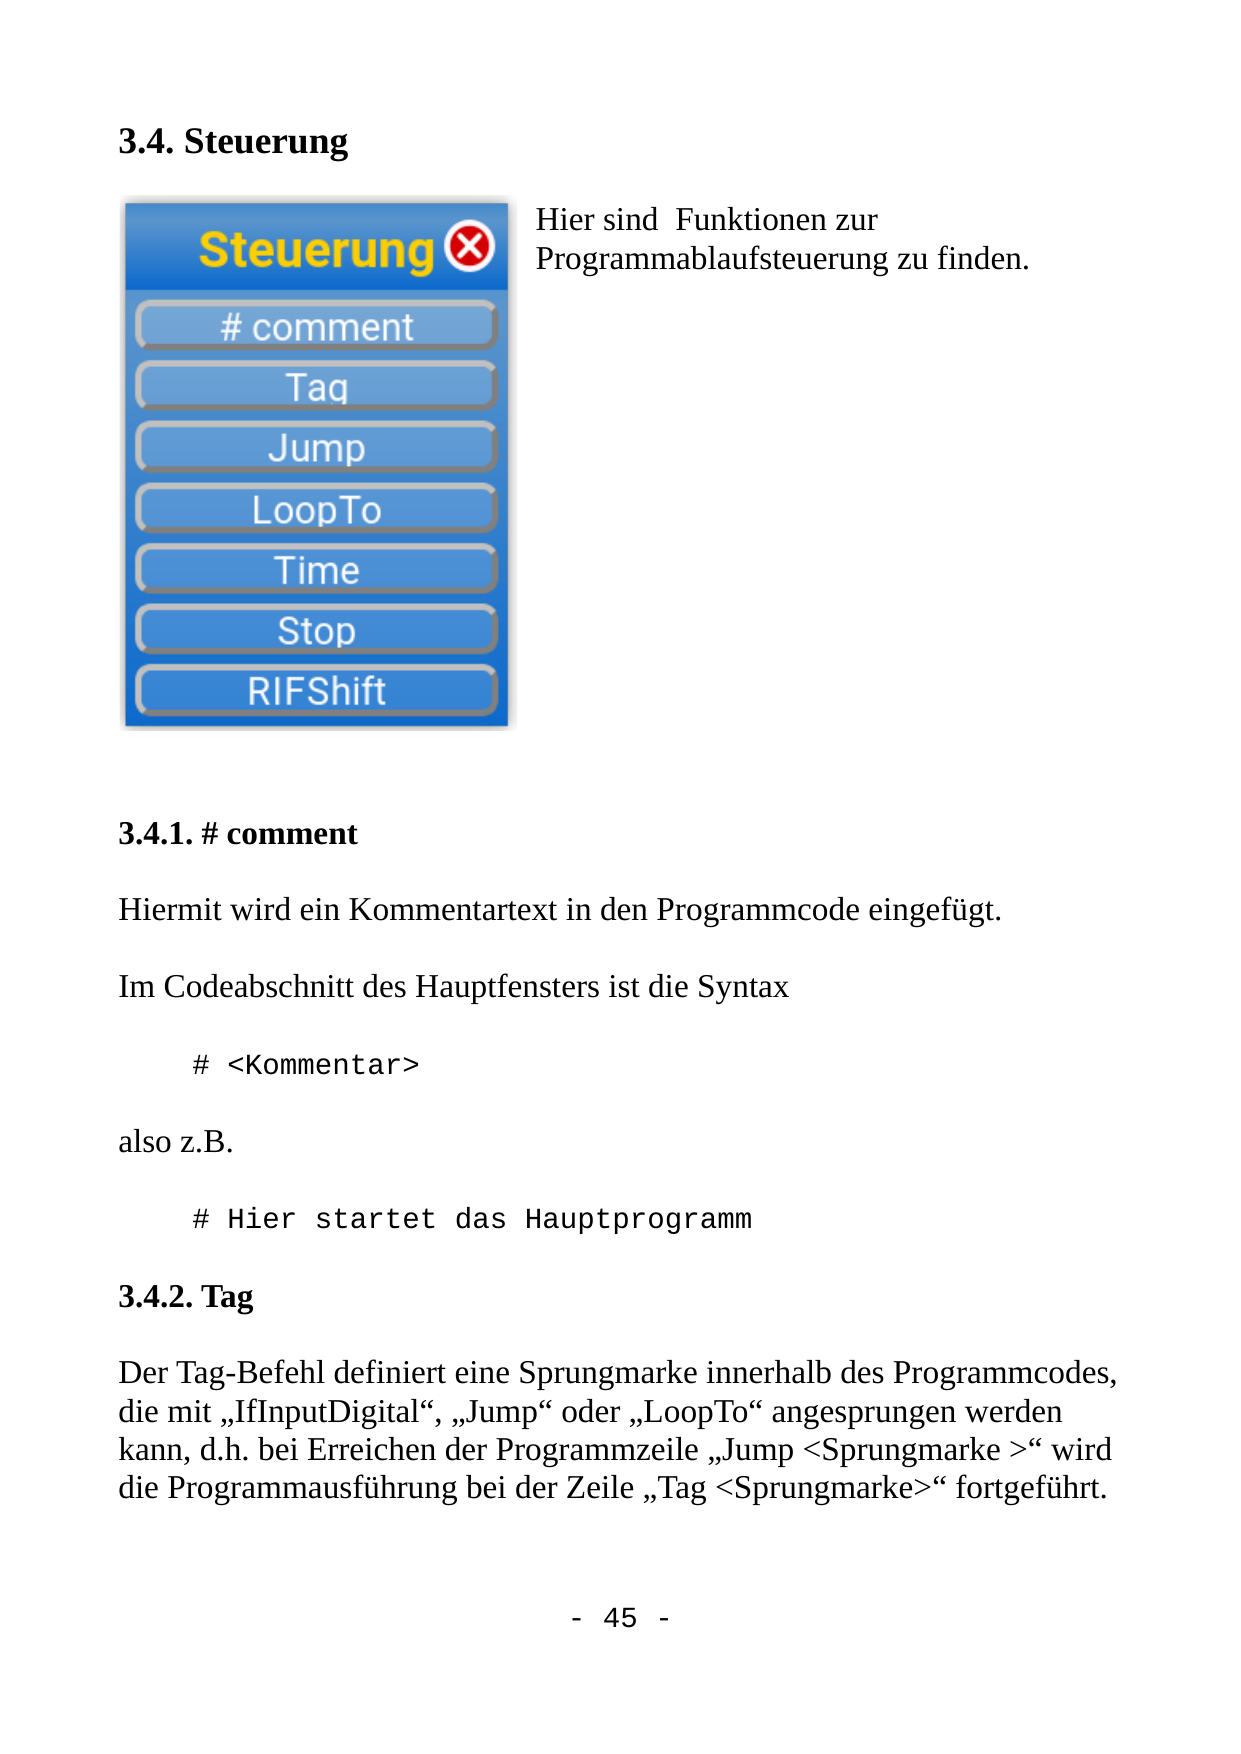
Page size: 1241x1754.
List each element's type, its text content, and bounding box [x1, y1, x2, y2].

text 3.4. Steuerung [118, 118, 1122, 161]
text Hier sind Funktionen zur Programmablaufsteuerung zu finden. [518, 199, 1122, 276]
text Der Tag-Befehl definiert eine Sprungmarke innerhalb des Programmcodes, die mit „IfInputDigital“, „Jump“ oder „LoopTo“ angesprungen werden kann, d.h. bei Erreichen der Programmzeile „Jump <Sprungmarke >“ wird die Programmausführung bei der Zeile „Tag <Sprungmarke>“ fortgeführt. [118, 1353, 1122, 1506]
text Im Codeabschnitt des Hauptfensters ist die Syntax [118, 966, 1122, 1004]
text 3.4.1. # comment [118, 813, 1122, 851]
text 3.4.2. Tag [118, 1276, 1122, 1314]
picture [119, 195, 518, 731]
text # Hier startet das Hauptprogramm [118, 1198, 1122, 1238]
text Hiermit wird ein Kommentartext in den Programmcode eingefügt. [118, 889, 1122, 928]
text # <Kommentar> [118, 1043, 1122, 1083]
text also z.B. [118, 1121, 1122, 1159]
